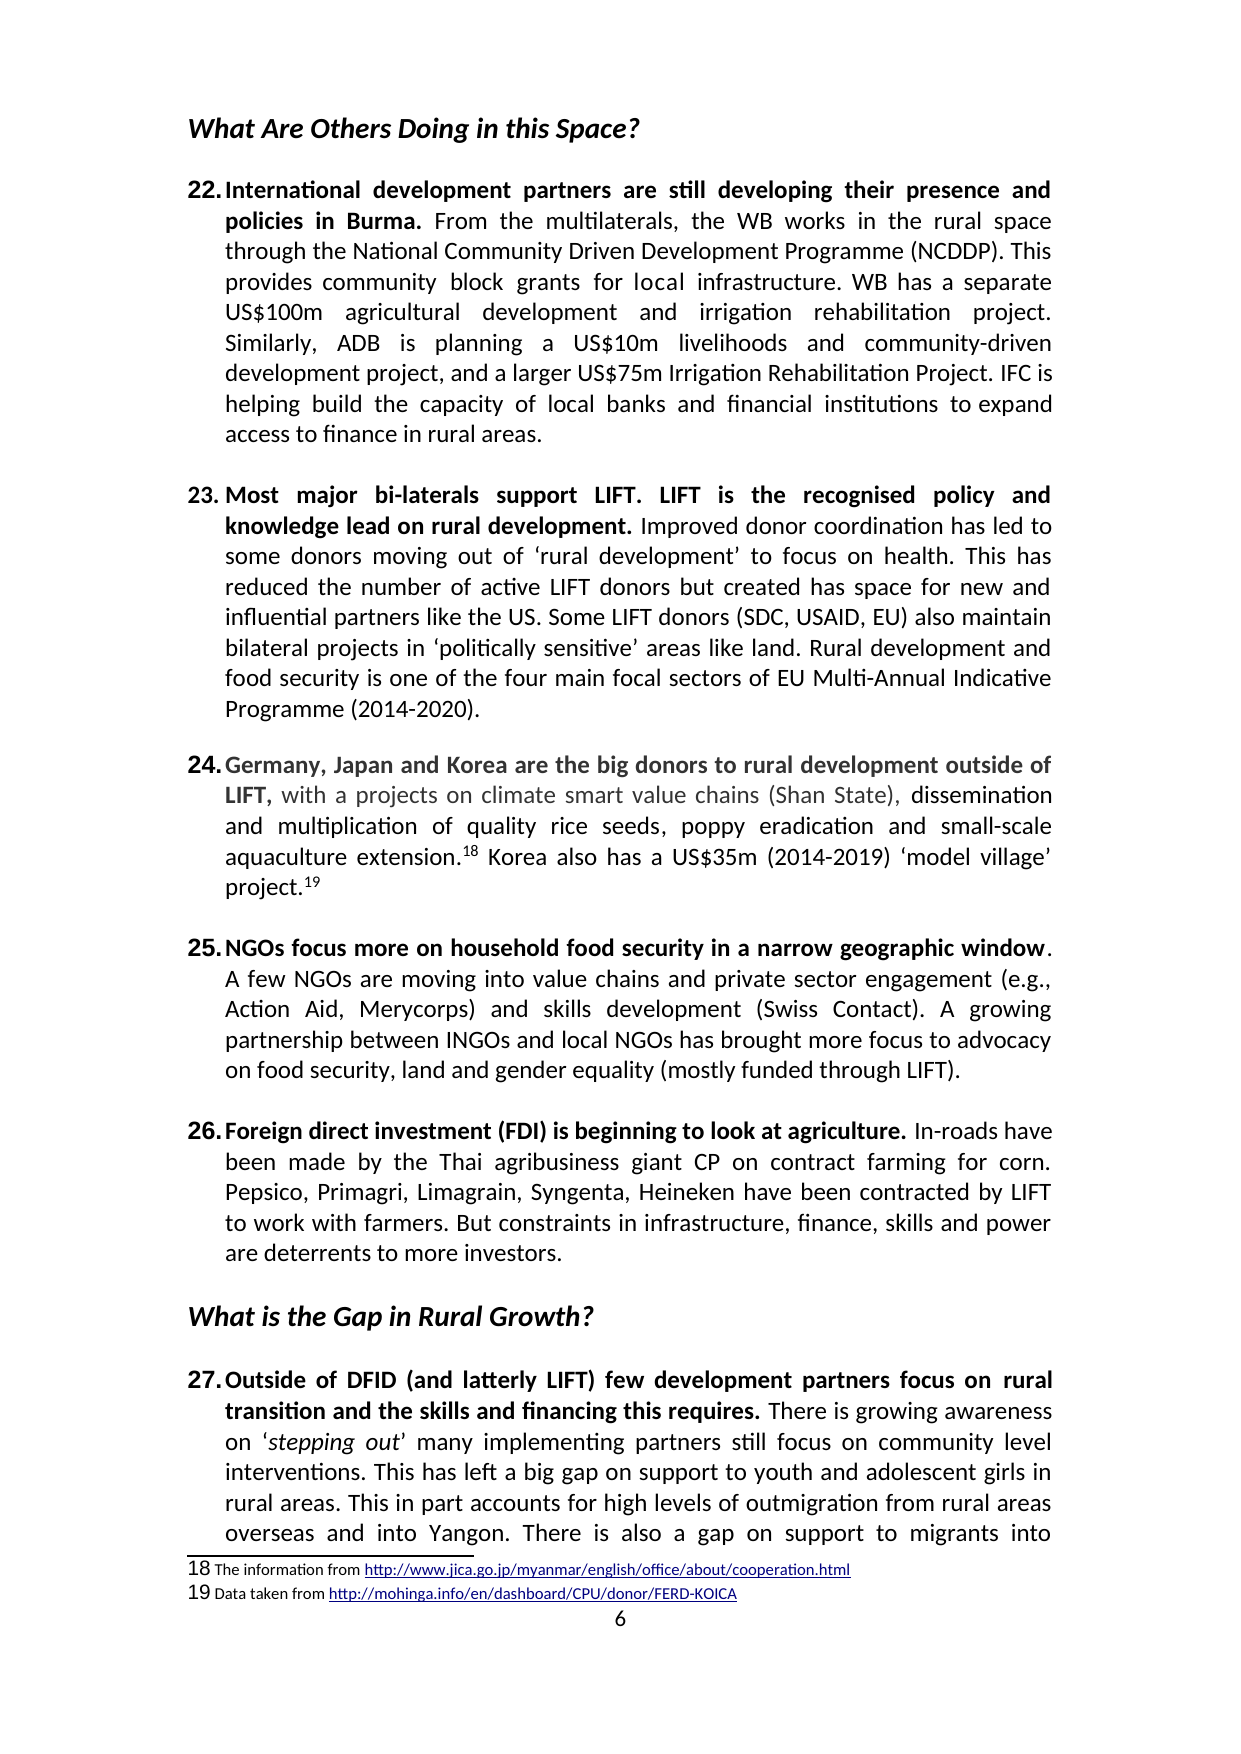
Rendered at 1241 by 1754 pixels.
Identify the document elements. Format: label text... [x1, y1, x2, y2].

list Outside of DFID (and latterly LIFT) few development partners focus on rural transition and the skills and financing this requires. There is growing awareness on ‘stepping out’ many implementing partners still focus on community level interventions. This has left a big gap on support to youth and adolescent girls in rural areas. This in part accounts for high levels of outmigration from rural areas overseas and into Yangon. There is also a gap on support to migrants into [187, 1364, 1053, 1548]
list Foreign direct investment (FDI) is beginning to look at agriculture. In-roads have been made by the Thai agribusiness giant CP on contract farming for corn. Pepsico, Primagri, Limagrain, Syngenta, Heineken have been contracted by LIFT to work with farmers. But constraints in infrastructure, finance, skills and power are deterrents to more investors. [187, 1115, 1053, 1268]
list Data taken from http://mohinga.info/en/dashboard/CPU/donor/FERD-KOICA [187, 1580, 1053, 1604]
list Germany, Japan and Korea are the big donors to rural development outside of LIFT, with a projects on climate smart value chains (Shan State), dissemination and multiplication of quality rice seeds, poppy eradication and small-scale aquaculture extension. Korea also has a US$35m (2014-2019) ‘model village’ project. [187, 749, 1053, 902]
list The information from http://www.jica.go.jp/myanmar/english/office/about/cooperation.html [187, 1556, 1053, 1580]
text What Are Others Doing in this Space? [187, 111, 1053, 146]
subtitle NGOs focus more on household food security in a narrow geographic window. A few NGOs are moving into value chains and private sector engagement (e.g., Action Aid, Merycorps) and skills development (Swiss Contact). A growing partnership between INGOs and local NGOs has brought more focus to advocacy on food security, land and gender equality (mostly funded through LIFT). [187, 932, 1053, 1085]
list What is the Gap in Rural Growth? [187, 1298, 1053, 1334]
list International development partners are still developing their presence and policies in Burma. From the multilaterals, the WB works in the rural space through the National Community Driven Development Programme (NCDDP). This provides community block grants for local infrastructure. WB has a separate US$100m agricultural development and irrigation rehabilitation project. Similarly, ADB is planning a US$10m livelihoods and community-driven development project, and a larger US$75m Irrigation Rehabilitation Project. IFC is helping build the capacity of local banks and financial institutions to expand access to finance in rural areas. [187, 174, 1053, 449]
list Most major bi-laterals support LIFT. LIFT is the recognised policy and knowledge lead on rural development. Improved donor coordination has led to some donors moving out of ‘rural development’ to focus on health. This has reduced the number of active LIFT donors but created has space for new and influential partners like the US. Some LIFT donors (SDC, USAID, EU) also maintain bilateral projects in ‘politically sensitive’ areas like land. Rural development and food security is one of the four main focal sectors of EU Multi-Annual Indicative Programme (2014-2020). [187, 479, 1053, 724]
